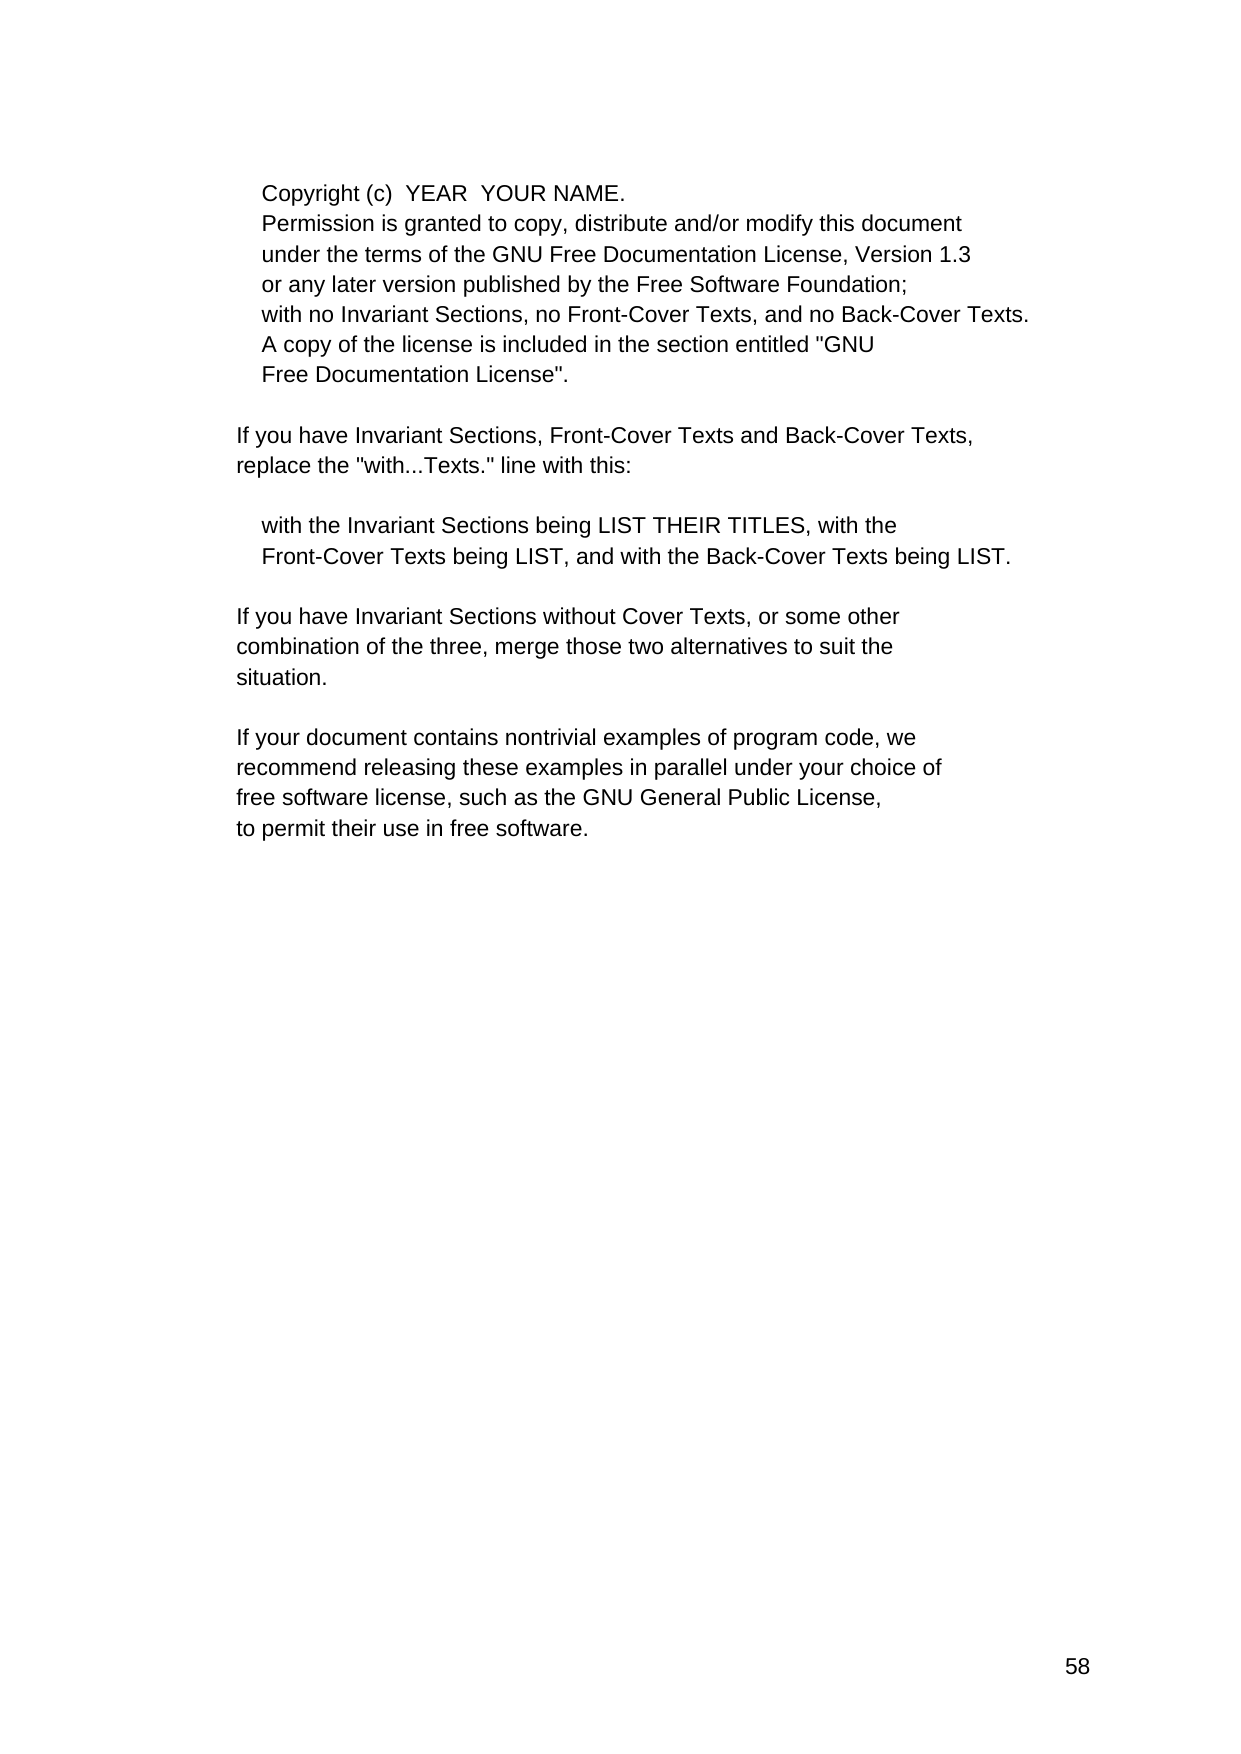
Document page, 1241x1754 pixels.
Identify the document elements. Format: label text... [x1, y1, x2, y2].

text Copyright (c) YEAR YOUR NAME. Permission is granted to copy, distribute and/or modify this document under the terms of the GNU Free Documentation License, Version 1.3 or any later version published by the Free Software Foundation; with no Invariant Sections, no Front-Cover Texts, and no Back-Cover Texts. A copy of the license is included in the section entitled "GNU Free Documentation License". If you have Invariant Sections, Front-Cover Texts and Back-Cover Texts, replace the "with...Texts." line with this: with the Invariant Sections being LIST THEIR TITLES, with the Front-Cover Texts being LIST, and with the Back-Cover Texts being LIST. If you have Invariant Sections without Cover Texts, or some other combination of the three, merge those two alternatives to suit the situation. If your document contains nontrivial examples of program code, we recommend releasing these examples in parallel under your choice of free software license, such as the GNU General Public License, to permit their use in free software. [236, 150, 1090, 841]
